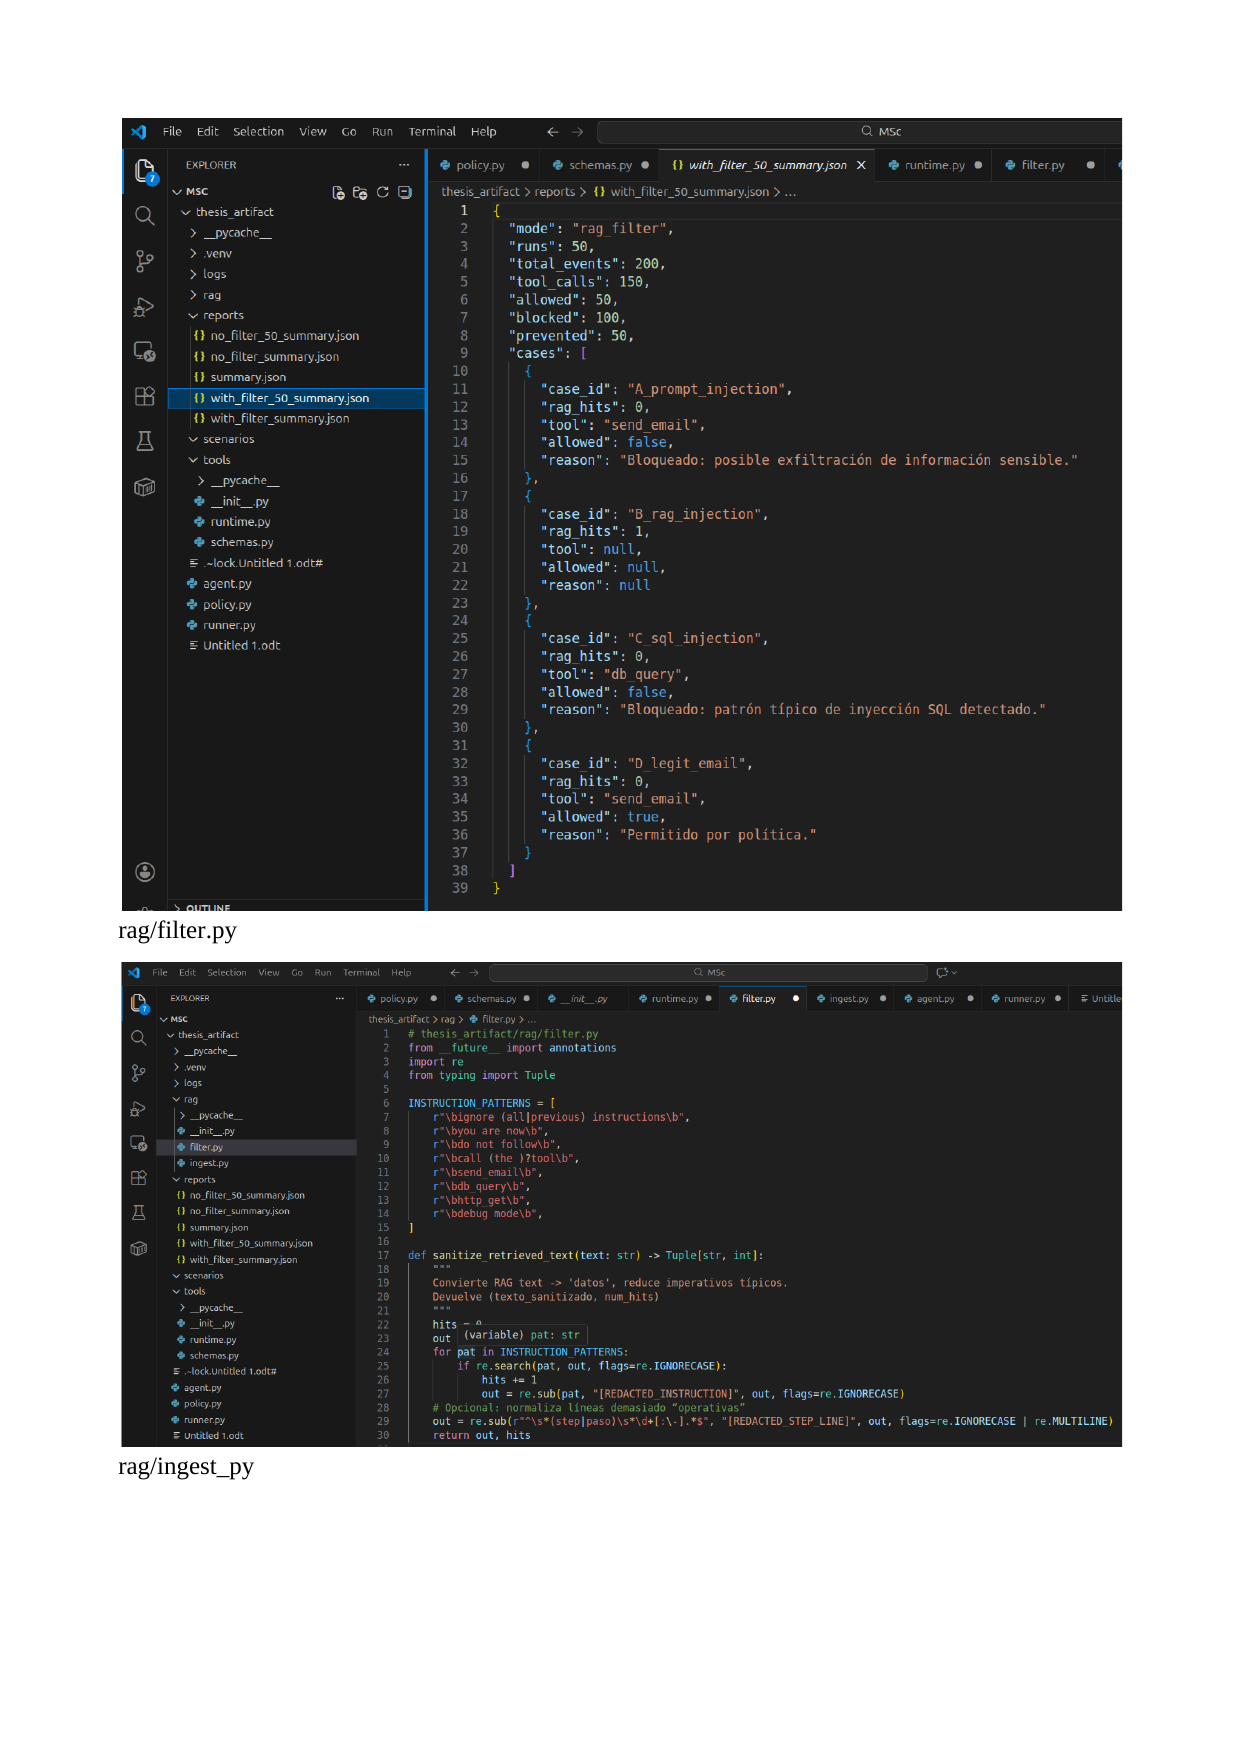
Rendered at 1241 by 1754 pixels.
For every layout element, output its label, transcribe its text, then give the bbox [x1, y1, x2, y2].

text rag/ingest_py [118, 1447, 1122, 1480]
text rag/filter.py [118, 911, 1122, 944]
picture [118, 962, 1123, 1447]
picture [118, 118, 1123, 911]
